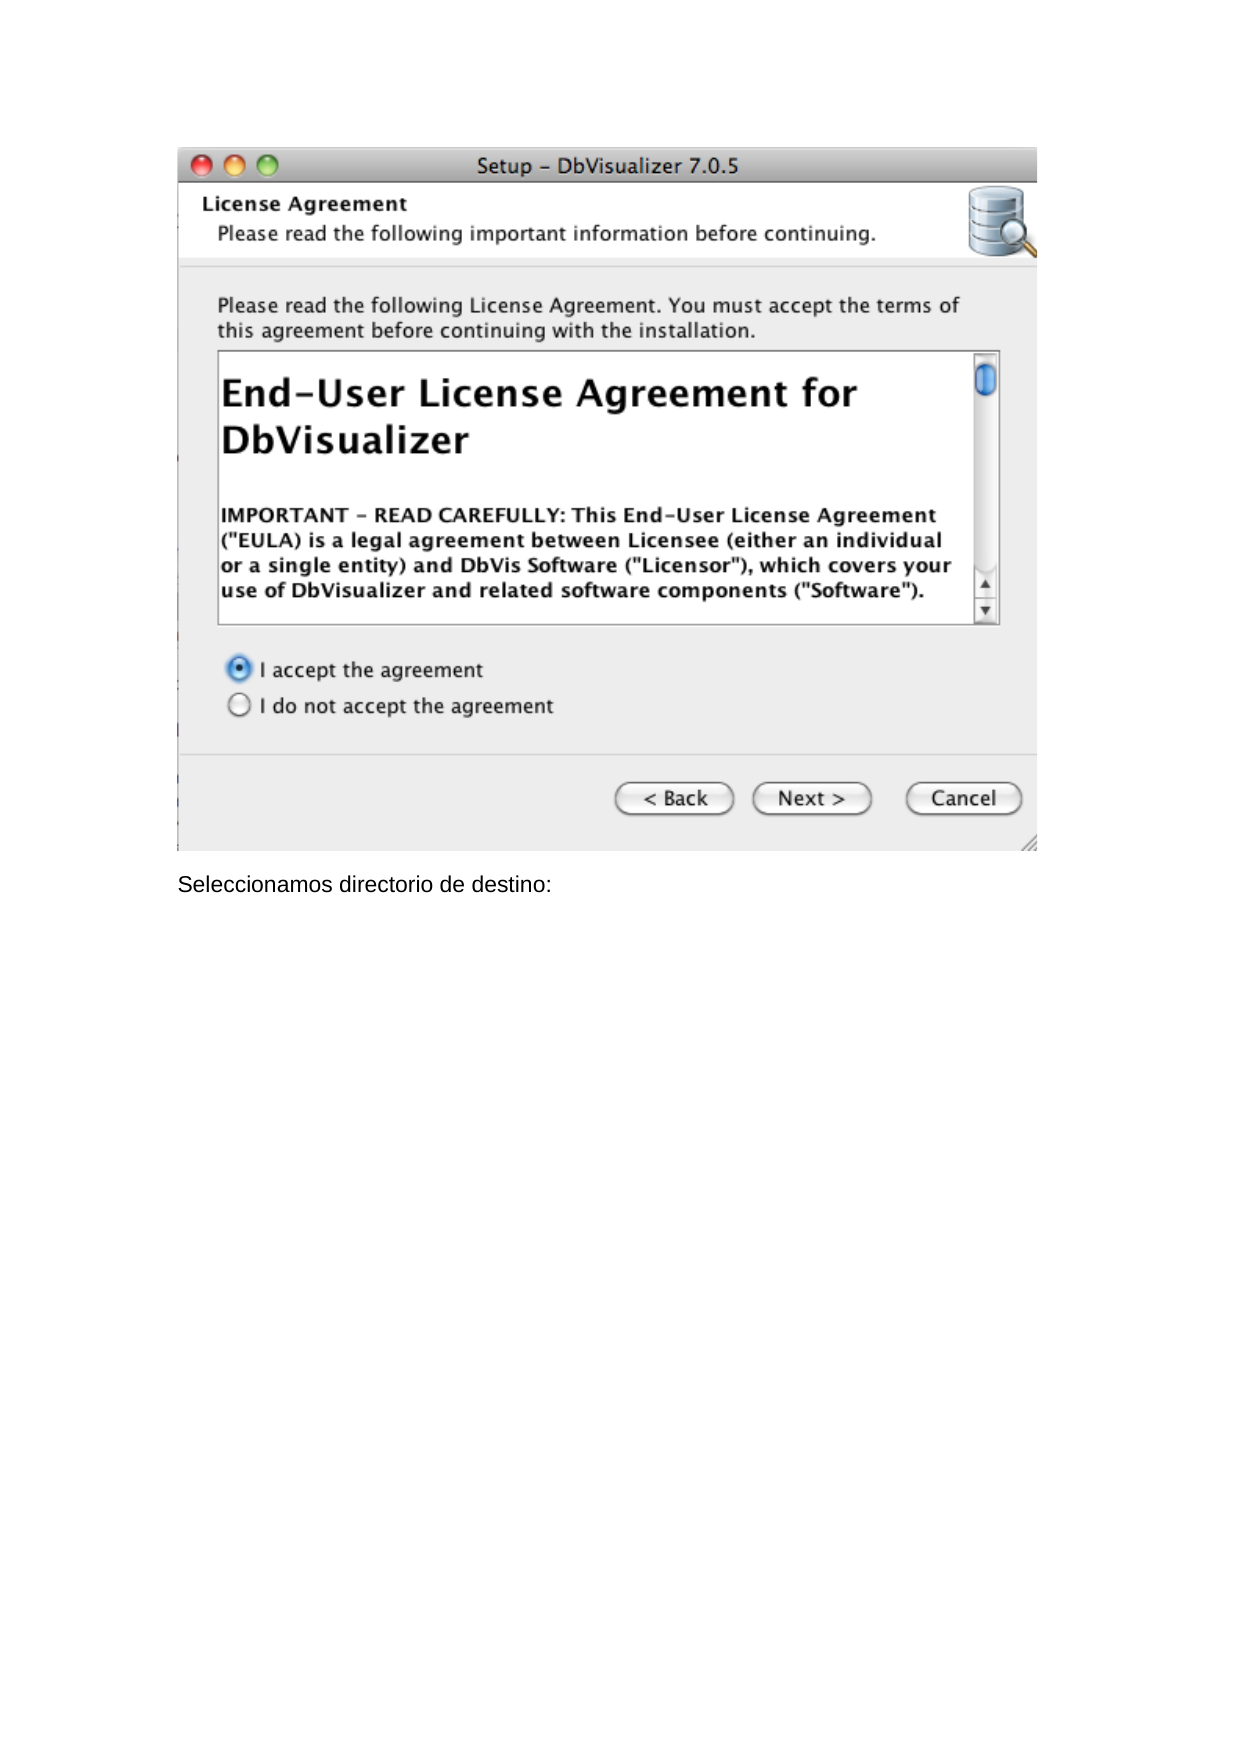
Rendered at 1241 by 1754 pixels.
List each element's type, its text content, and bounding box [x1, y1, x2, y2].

text Seleccionamos directorio de destino: [177, 871, 1063, 898]
